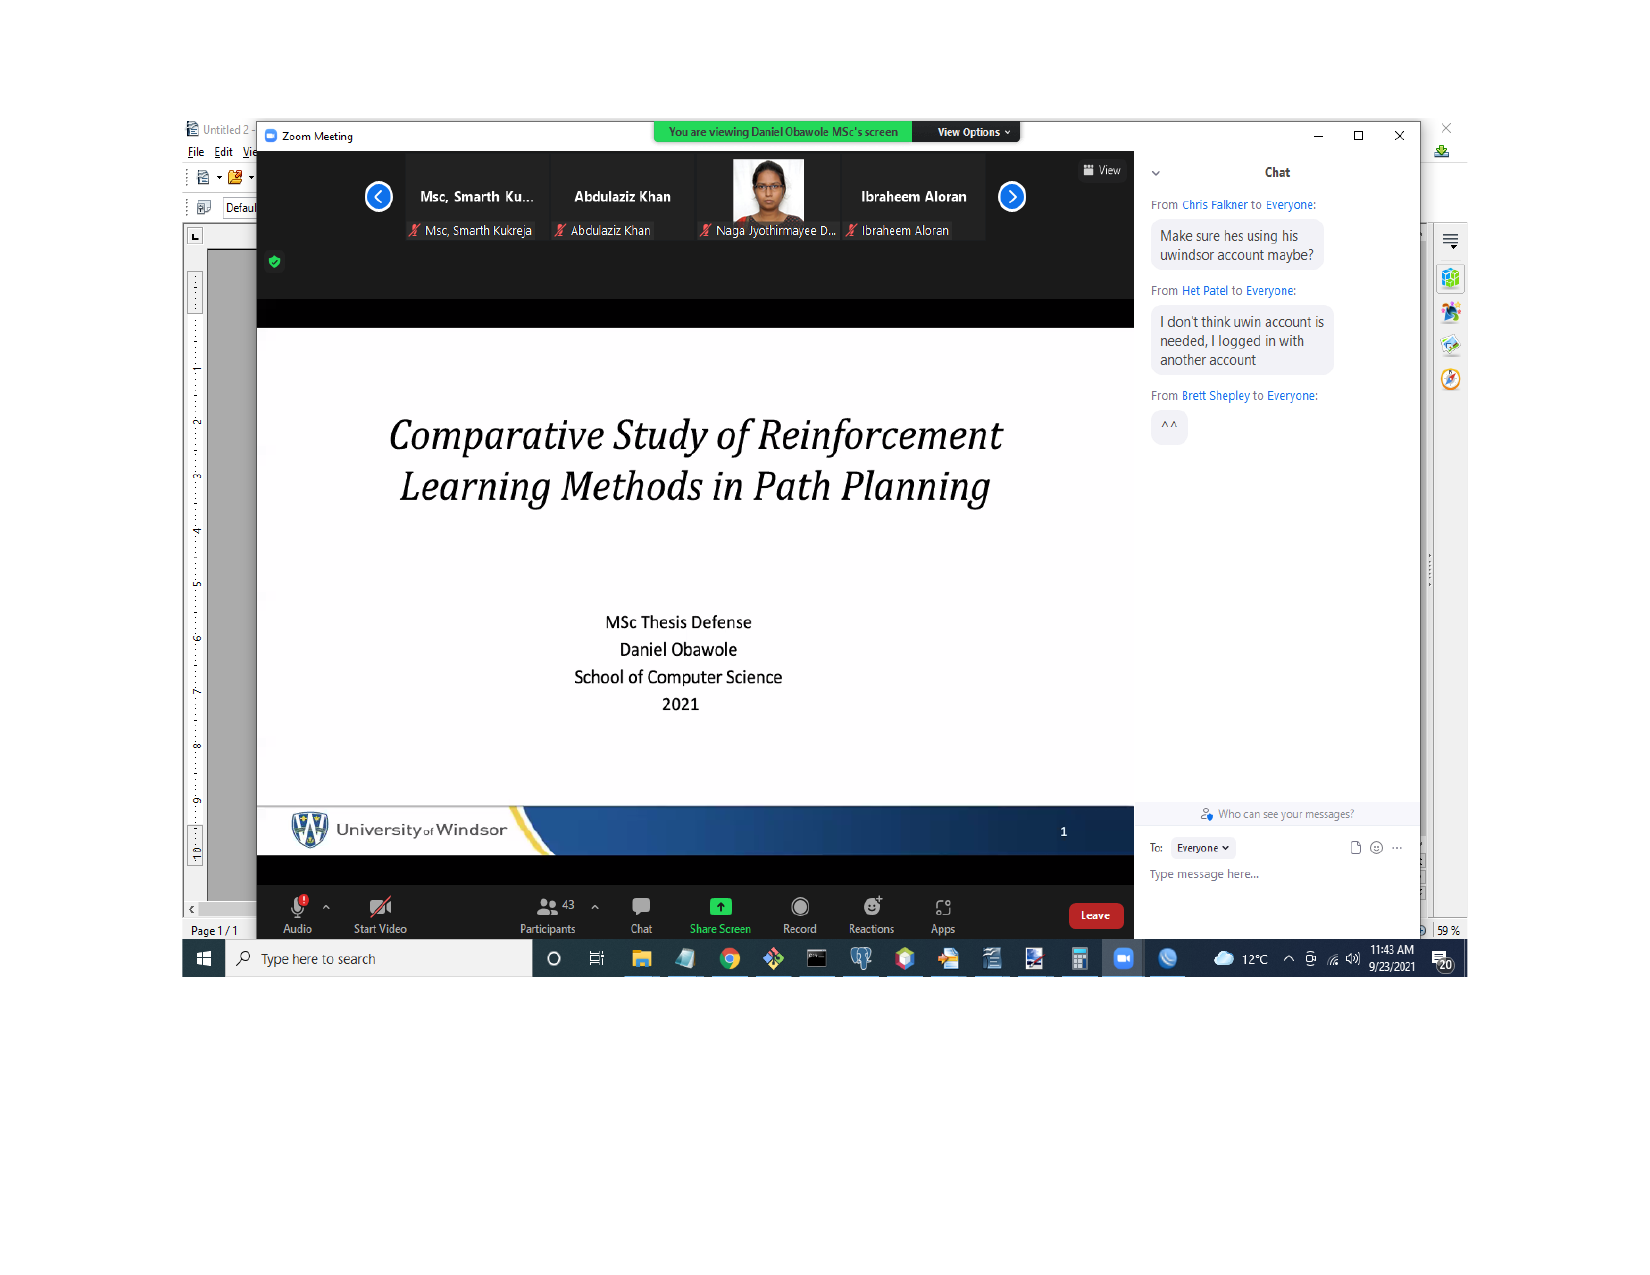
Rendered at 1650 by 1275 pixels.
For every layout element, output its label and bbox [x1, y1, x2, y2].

picture [182, 118, 1468, 977]
